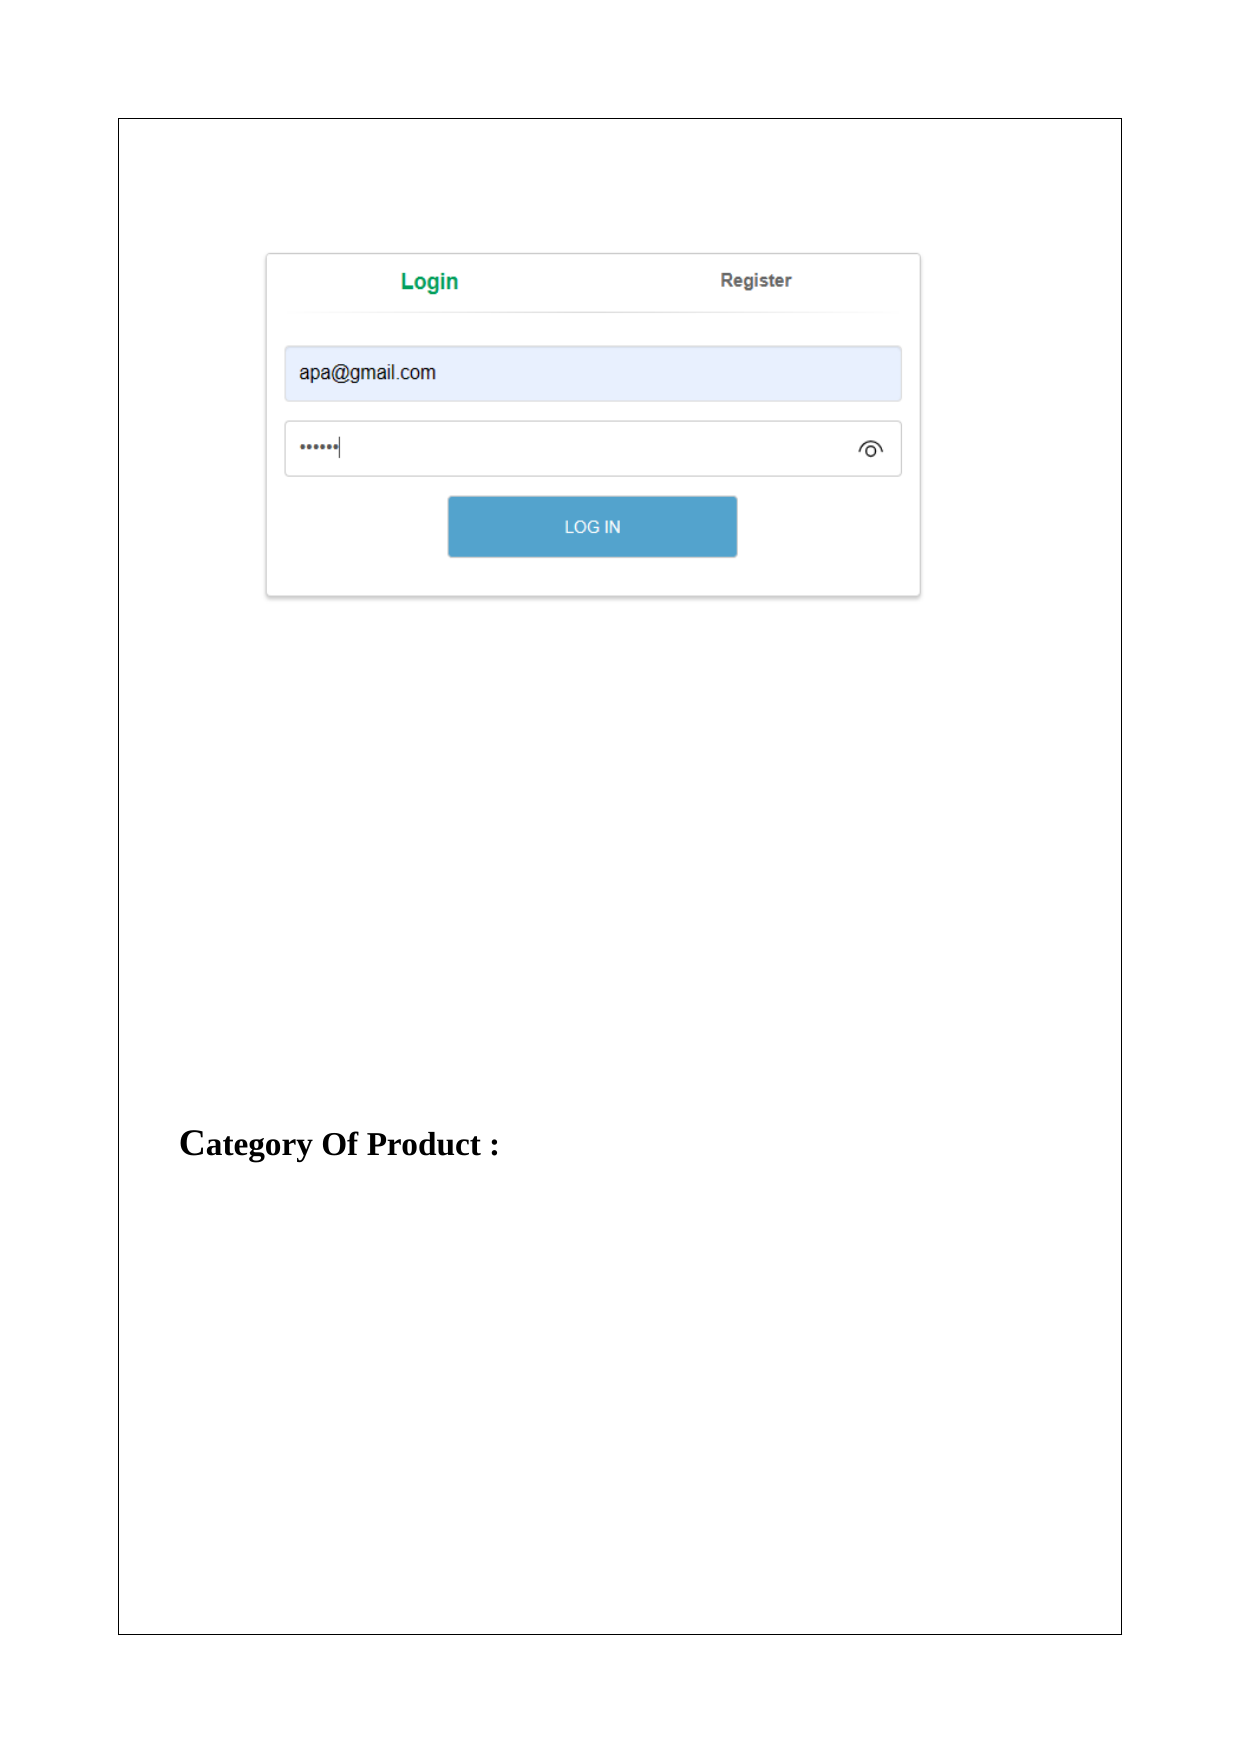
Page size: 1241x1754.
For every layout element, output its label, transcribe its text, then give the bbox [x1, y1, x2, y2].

picture [150, 208, 1091, 737]
text Category Of Product : [122, 1120, 1118, 1163]
